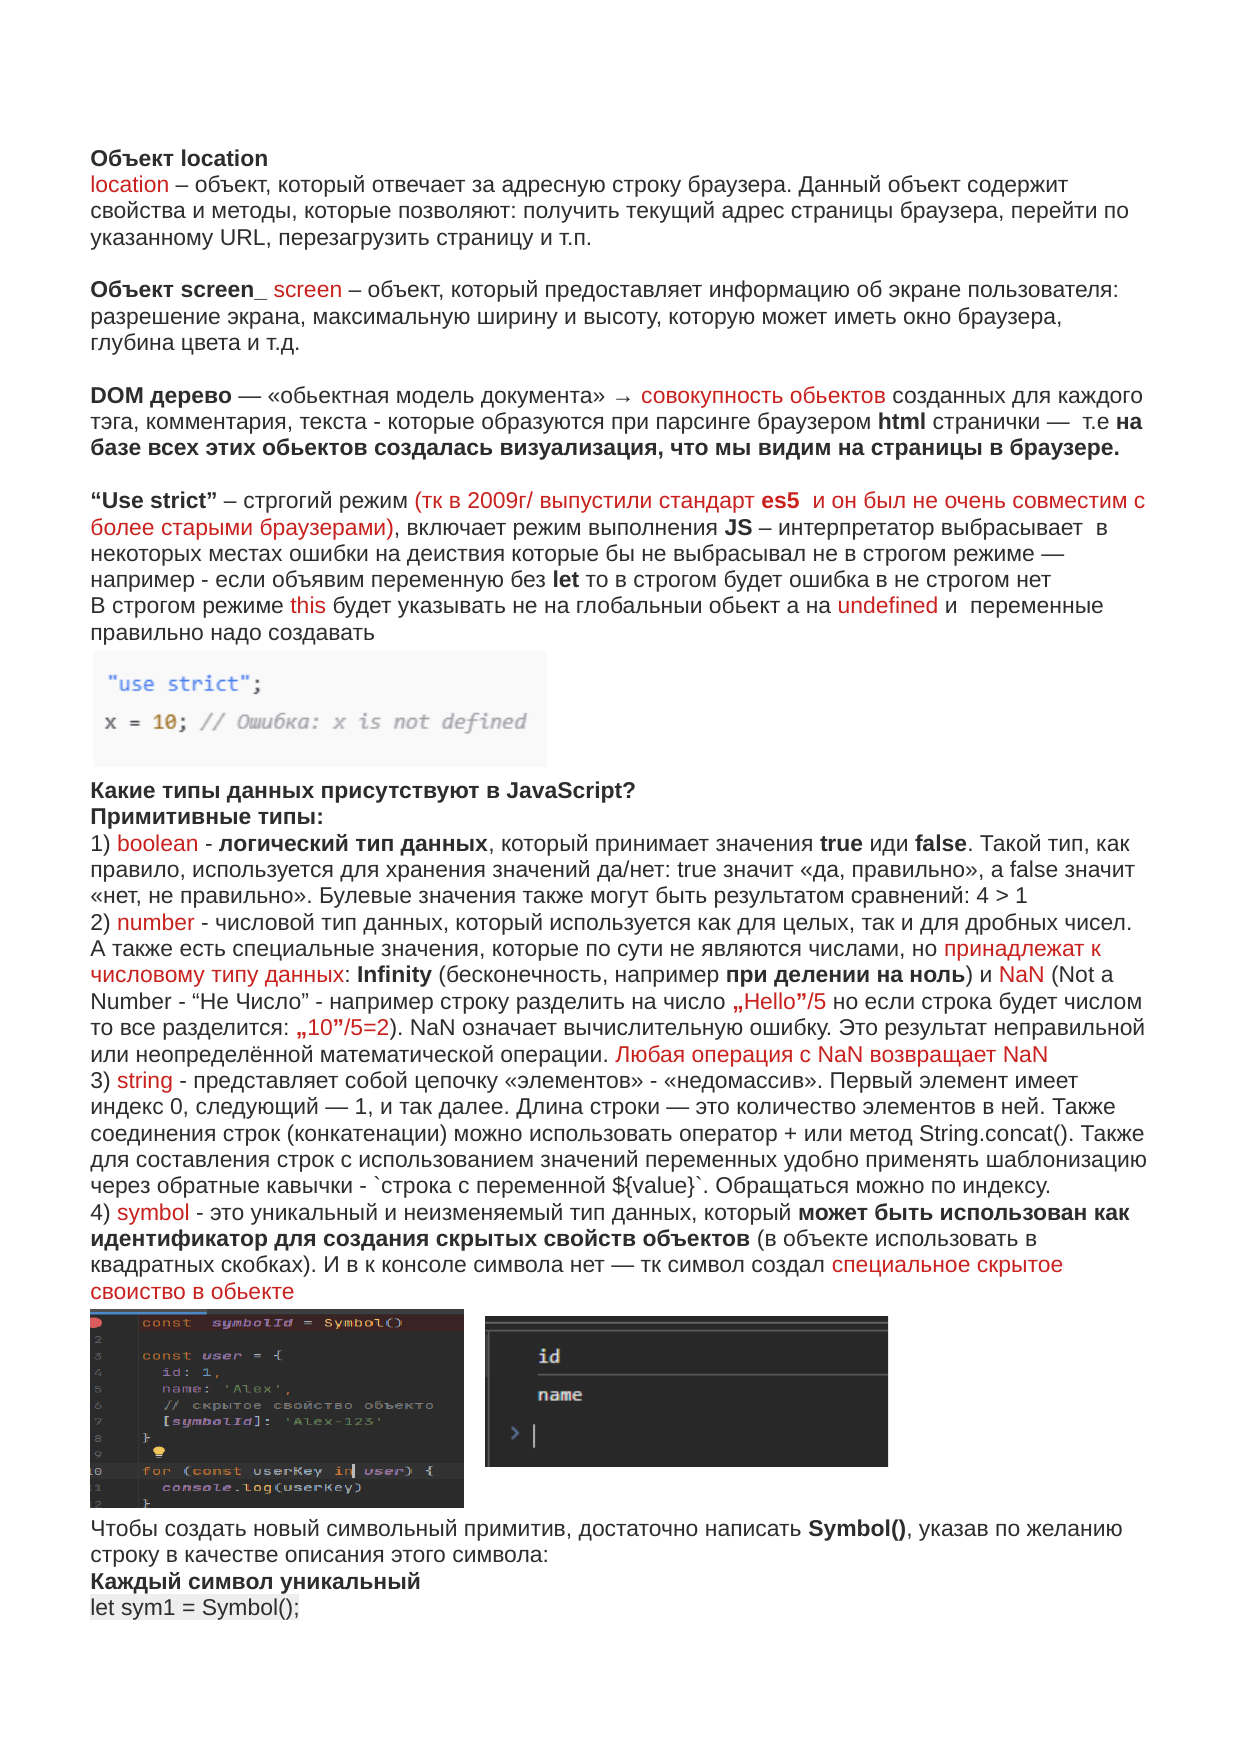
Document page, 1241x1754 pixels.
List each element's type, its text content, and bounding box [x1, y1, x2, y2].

picture [90, 1309, 464, 1508]
text Примитивные типы: 1) boolean - логический тип данных, который принимает значения true иди false. Такой тип, как правило, используется для хранения значений да/нет: true значит «да, правильно», а false значит «нет, не правильно». Булевые значения также могут быть результатом сравнений: 4 > 1 2) number - числовой тип данных, который используется как для целых, так и для дробных чисел. А также есть специальные значения, которые по сути не являются числами, но принадлежат к числовому типу данных: Infinity (бесконечность, например при делении на ноль) и NaN (Not a Number - “Не Число” - например строку разделить на число „Hello”/5 но если строка будет числом то все разделится: „10”/5=2). NaN означает вычислительную ошибку. Это результат неправильной или неопределённой математической операции. Любая операция с NaN возвращает NaN 3) string - представляет собой цепочку «элементов» - «недомассив». Первый элемент имеет индекс 0, следующий — 1, и так далее. Длина строки — это количество элементов в ней. Также соединения строк (конкатенации) можно использовать оператор + или метод String.concat(). Также для составления строк с использованием значений переменных удобно применять шаблонизацию через обратные кавычки - `строка с переменной ${value}`. Обращаться можно по индексу. [90, 803, 1150, 1199]
picture [93, 651, 547, 767]
text “Use strict” – стргогий режим (тк в 2009г/ выпустили стандарт es5 и он был не очень совместим с более старыми браузерами), включает режим выполнения JS – интерпретатор выбрасывает в некоторых местах ошибки на деиствия которые бы не выбрасывал не в строгом режиме — например - если объявим переменную без let то в строгом будет ошибка в не строгом нет [90, 487, 1150, 592]
text DOM дерево — «обьектная модель документа» → совокупность обьектов созданных для каждого тэга, комментария, текста - которые образуются при парсинге браузером html странички — т.е на базе всех этих обьектов создалась визуализация, что мы видим на страницы в браузере. [90, 382, 1150, 461]
text Каждый символ уникальный let sym1 = Symbol(); [90, 1568, 1150, 1620]
text Объект location [90, 118, 1150, 171]
text Чтобы создать новый символьный примитив, достаточно написать Symbol(), указав по желанию строку в качестве описания этого символа: [90, 1515, 1150, 1568]
picture [485, 1316, 889, 1467]
text В строгом режиме this будет указывать не на глобальныи обьект а на undefined и переменные правильно надо создавать [90, 592, 1150, 645]
text 4) symbol - это уникальный и неизменяемый тип данных, который может быть использован как идентификатор для создания скрытых свойств объектов (в объекте использовать в квадратных скобках). И в к консоле символа нет — тк символ создал специальное скрытое своиство в обьекте [90, 1199, 1150, 1304]
text Какие типы данных присутствуют в JavaScript? [90, 777, 1150, 803]
text location – объект, который отвечает за адресную строку браузера. Данный объект содержит свойства и методы, которые позволяют: получить текущий адрес страницы браузера, перейти по указанному URL, перезагрузить страницу и т.п. Объект screen_ screen – объект, который предоставляет информацию об экране пользователя: разрешение экрана, максимальную ширину и высоту, которую может иметь окно браузера, глубина цвета и т.д. [90, 171, 1150, 382]
